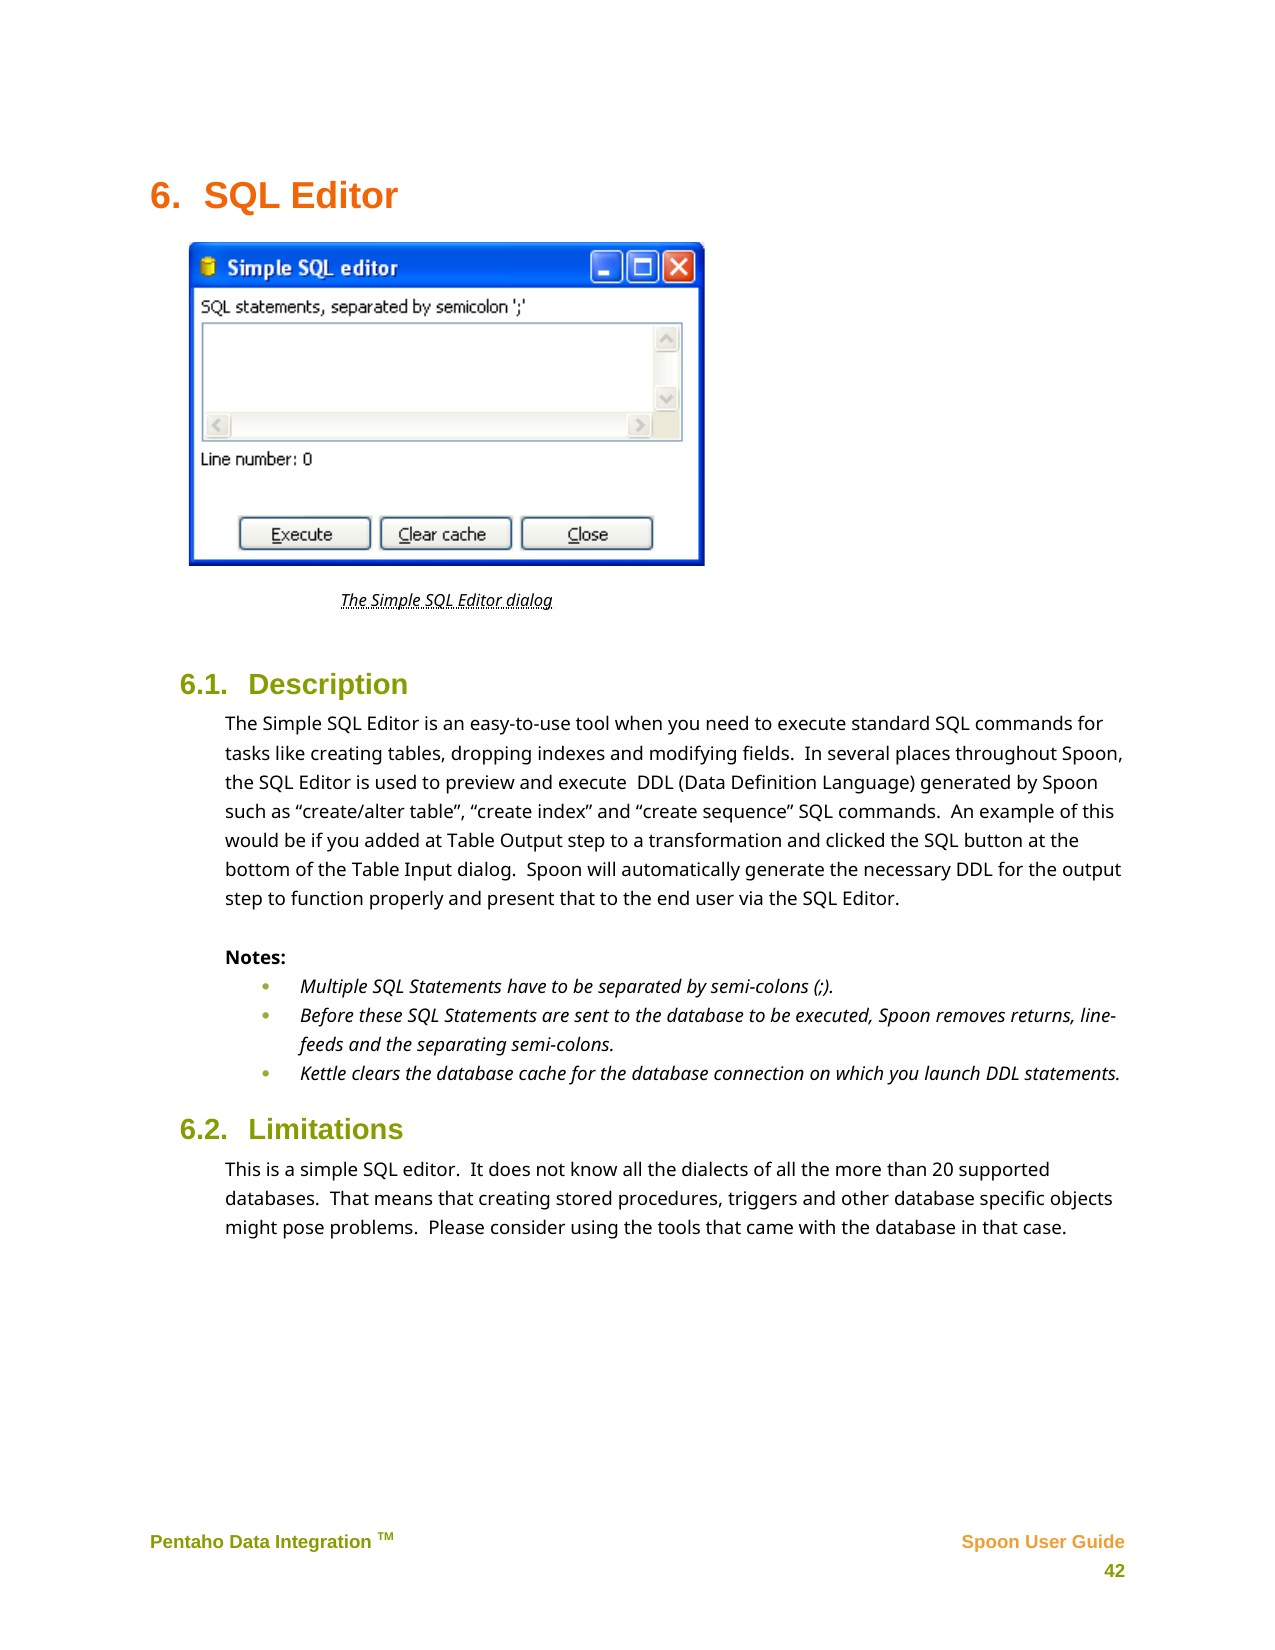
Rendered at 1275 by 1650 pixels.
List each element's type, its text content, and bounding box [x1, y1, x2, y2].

list Before these SQL Statements are sent to the database to be executed, Spoon removes returns, line-feeds and the separating semi-colons. [262, 999, 1125, 1057]
subtitle SQL Editor [150, 181, 1125, 216]
text The Simple SQL Editor dialog [189, 588, 706, 611]
list Multiple SQL Statements have to be separated by semi-colons (;). [262, 970, 1125, 999]
subtitle Limitations [179, 1112, 1125, 1146]
picture [188, 242, 705, 566]
text The Simple SQL Editor is an easy-to-use tool when you need to execute standard SQL commands for tasks like creating tables, dropping indexes and modifying fields. In several places throughout Spoon, the SQL Editor is used to preview and execute DDL (Data Definition Language) generated by Spoon such as “create/alter table”, “create index” and “create sequence” SQL commands. An example of this would be if you added at Table Output step to a transformation and clicked the SQL button at the bottom of the Table Input dialog. Spoon will automatically generate the necessary DDL for the output step to function properly and present that to the end user via the SQL Editor. [225, 707, 1125, 912]
text Notes: [225, 941, 1125, 970]
subtitle Description [179, 666, 1125, 701]
text This is a simple SQL editor. It does not know all the dialects of all the more than 20 supported databases. That means that creating stored procedures, triggers and other database specific objects might pose problems. Please consider using the tools that came with the database in that case. [225, 1153, 1125, 1240]
list Kettle clears the database cache for the database connection on which you launch DDL statements. [262, 1057, 1125, 1087]
